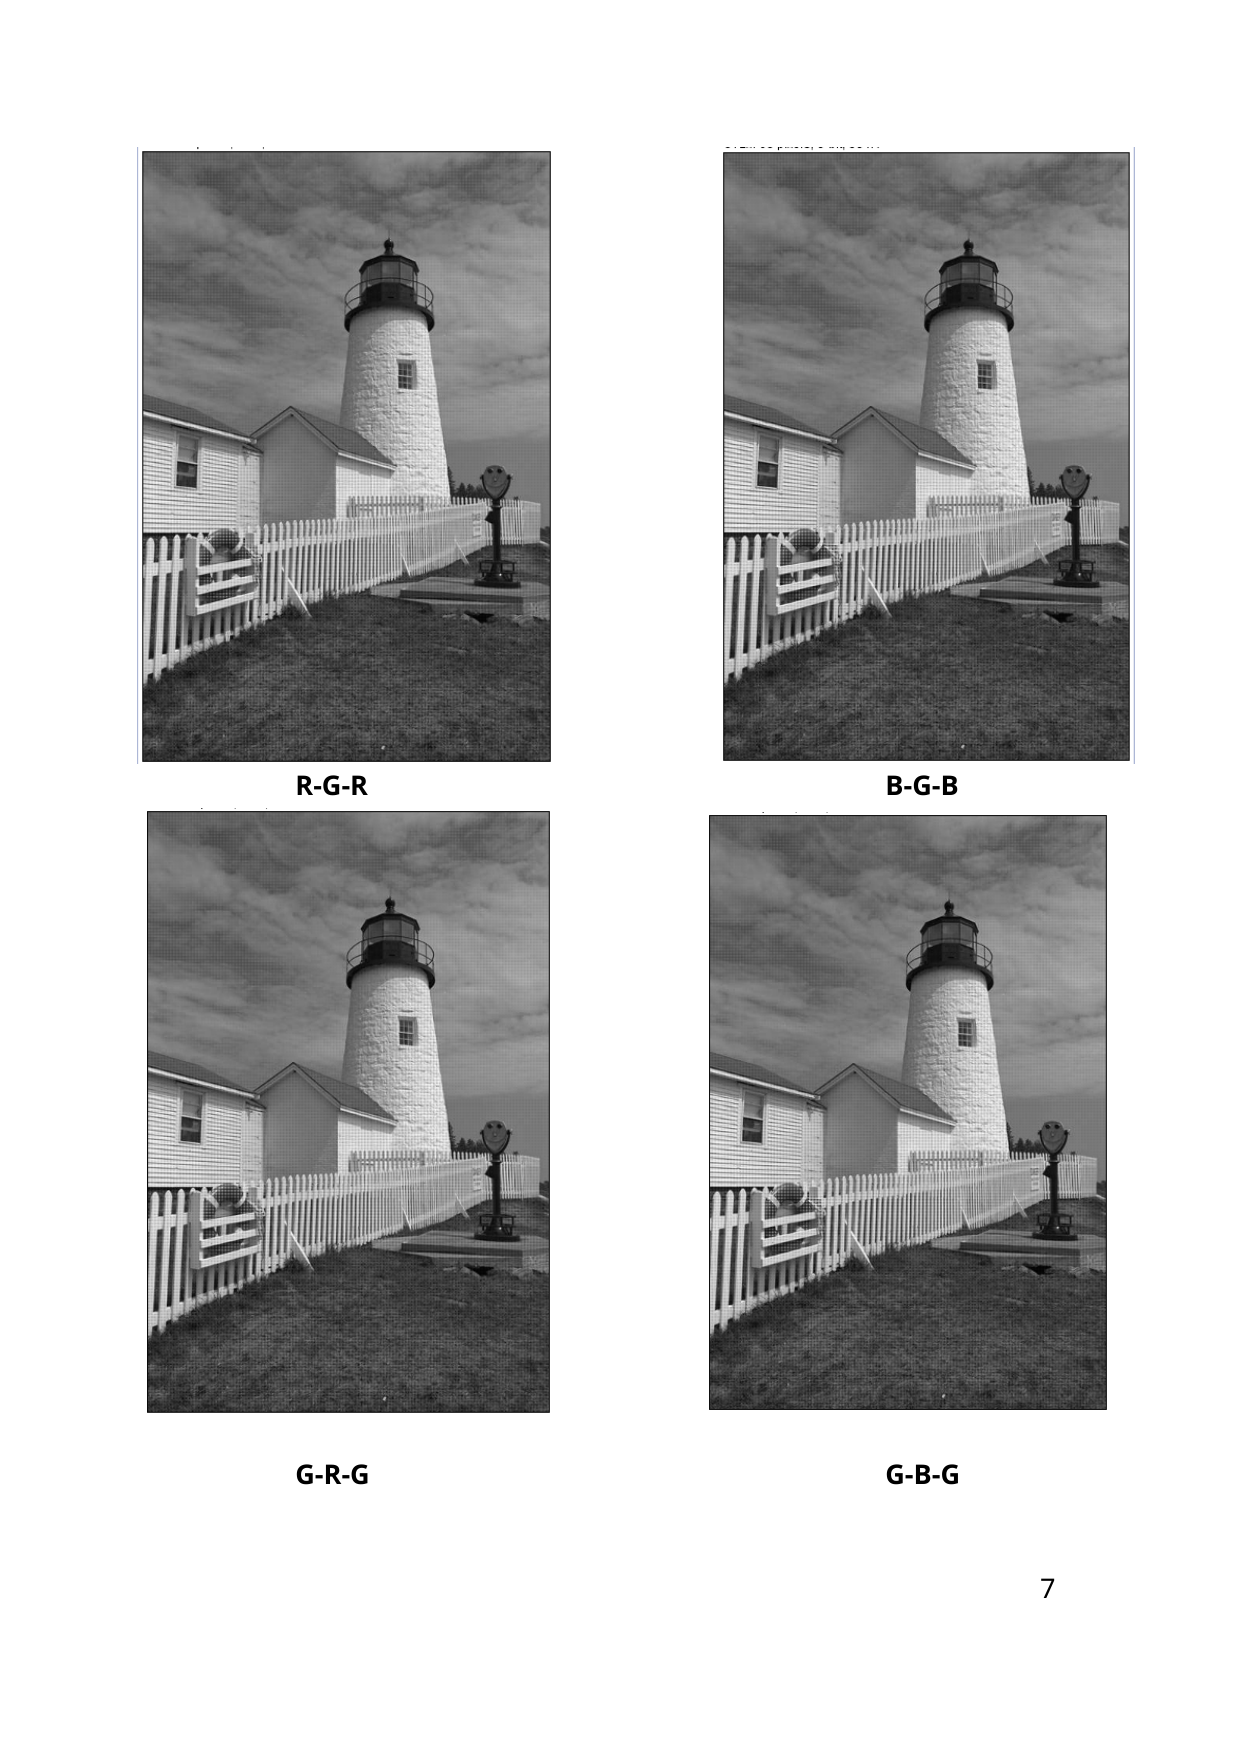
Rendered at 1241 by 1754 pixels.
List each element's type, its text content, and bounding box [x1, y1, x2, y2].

picture [147, 808, 553, 1417]
picture [719, 147, 1135, 764]
text G-R-G G-B-G [148, 841, 1093, 1492]
text R-G-R B-G-B [148, 148, 1093, 803]
picture [707, 812, 1110, 1412]
picture [137, 147, 553, 764]
